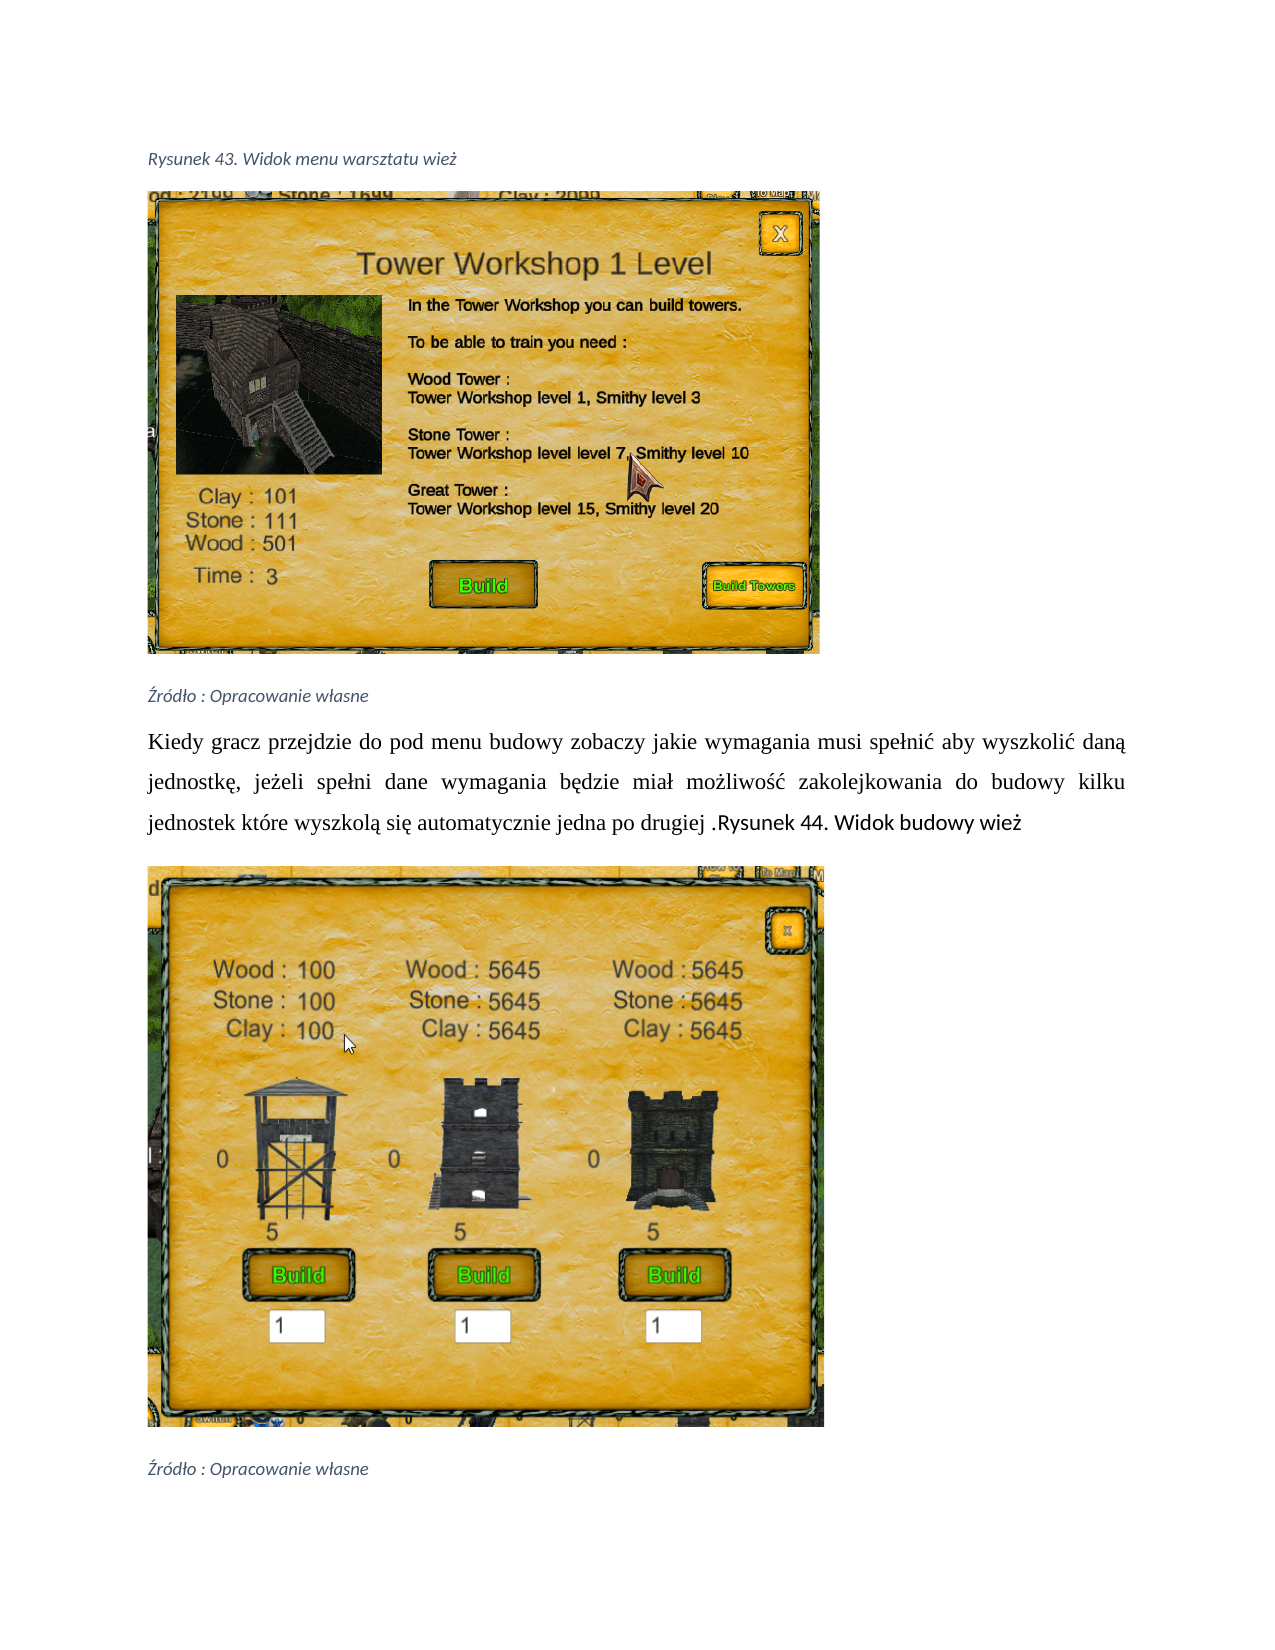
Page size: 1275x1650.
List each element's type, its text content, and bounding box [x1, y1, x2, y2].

text Źródło : Opracowanie własne [148, 684, 1127, 707]
text Kiedy gracz przejdzie do pod menu budowy zobaczy jakie wymagania musi spełnić aby wyszkolić daną jednostkę, jeżeli spełni dane wymagania będzie miał możliwość zakolejkowania do budowy kilku jednostek które wyszkolą się automatycznie jedna po drugiej .Rysunek 44. Widok budowy wież [148, 728, 1127, 836]
text Rysunek 43. Widok menu warsztatu wież [148, 148, 1127, 171]
text Źródło : Opracowanie własne [148, 1457, 1127, 1480]
